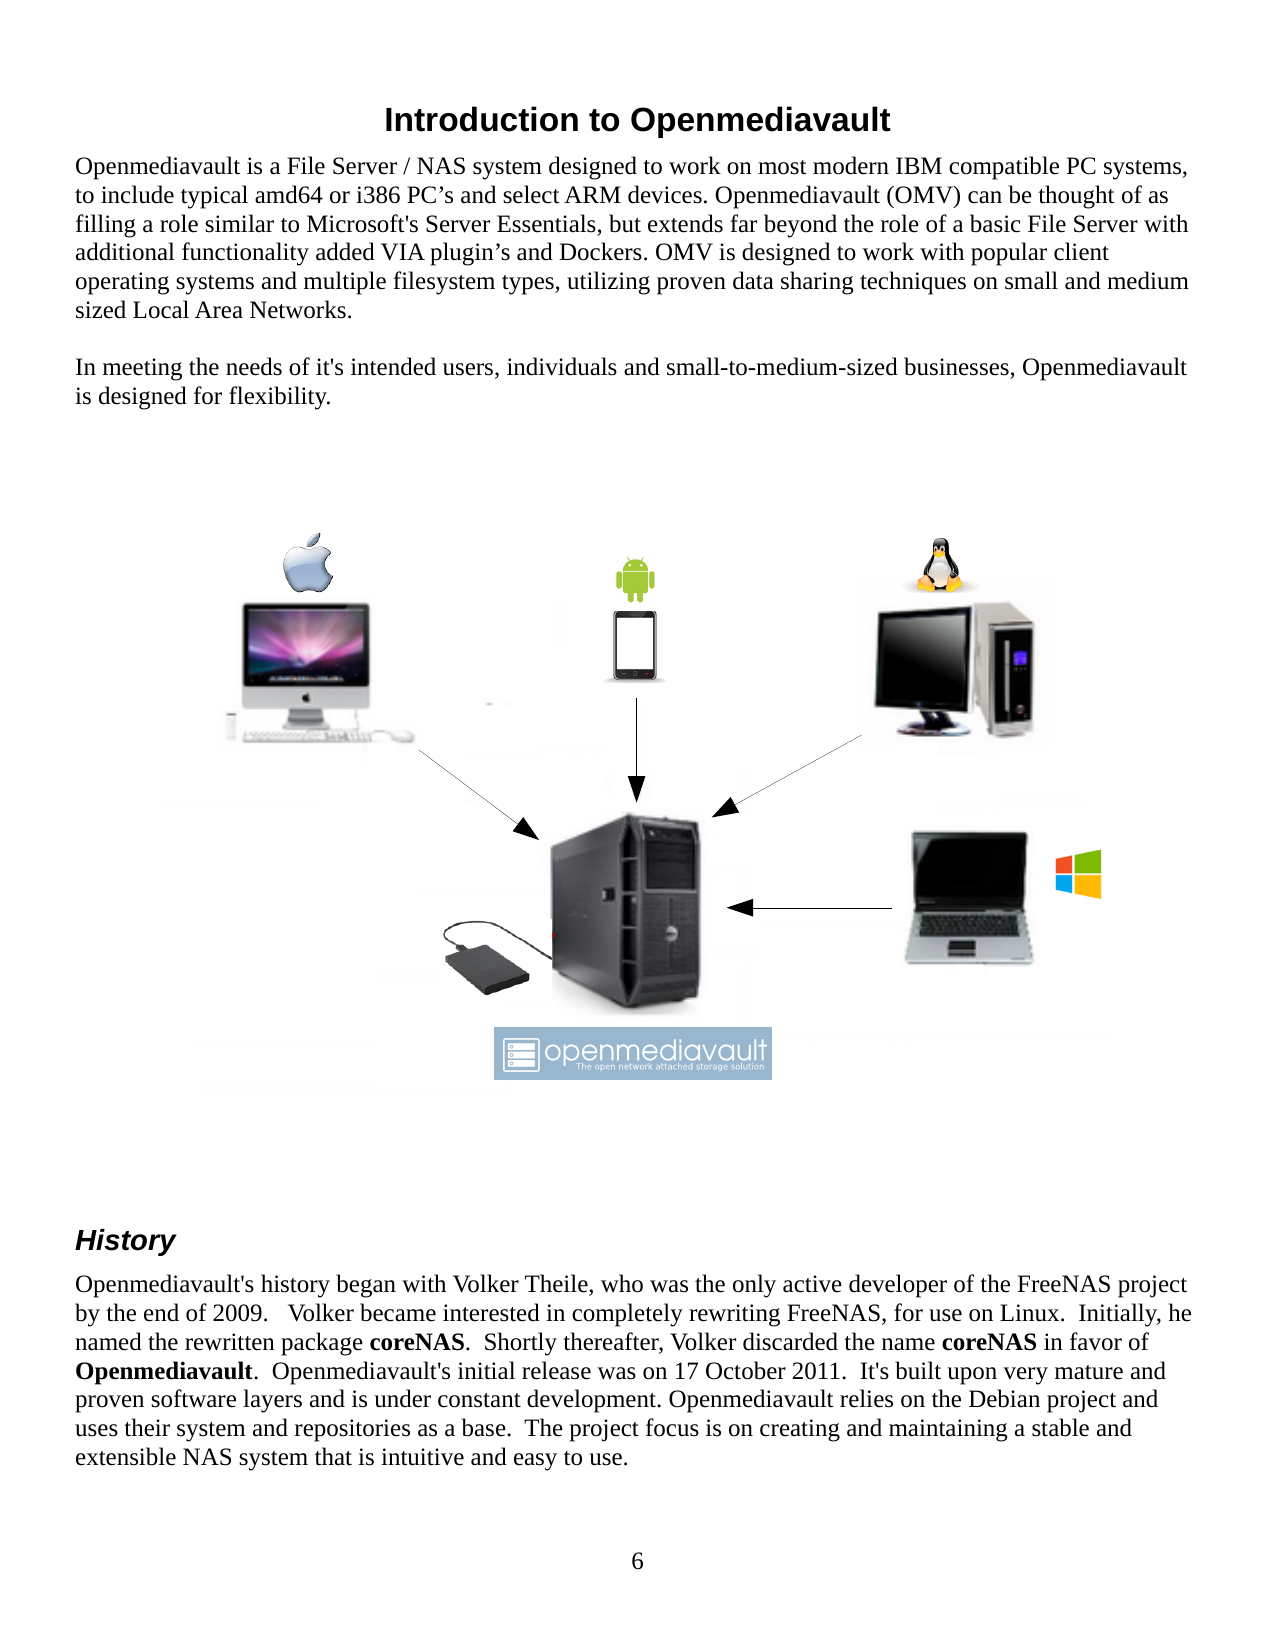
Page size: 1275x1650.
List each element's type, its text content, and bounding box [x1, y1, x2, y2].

text Openmediavault's history began with Volker Theile, who was the only active developer of the FreeNAS project by the end of 2009. Volker became interested in completely rewriting FreeNAS, for use on Linux. Initially, he named the rewritten package coreNAS. Shortly thereafter, Volker discarded the name coreNAS in favor of Openmediavault. Openmediavault's initial release was on 17 October 2011. It's built upon very mature and proven software layers and is under constant development. Openmediavault relies on the Debian project and uses their system and repositories as a base. The project focus is on creating and maintaining a stable and extensible NAS system that is intuitive and easy to use. [75, 1269, 1200, 1471]
subtitle History [75, 1223, 1200, 1257]
text Openmediavault is a File Server / NAS system designed to work on most modern IBM compatible PC systems, to include typical amd64 or i386 PC’s and select ARM devices. Openmediavault (OMV) can be thought of as filling a role similar to Microsoft's Server Essentials, but extends far beyond the role of a basic File Server with additional functionality added VIA plugin’s and Dockers. OMV is designed to work with popular client operating systems and multiple filesystem types, utilizing proven data sharing techniques on small and medium sized Local Area Networks. [75, 151, 1200, 324]
text In meeting the needs of it's intended users, individuals and small-to-medium-sized businesses, Openmediavault is designed for flexibility. [75, 352, 1200, 410]
subtitle Introduction to Openmediavault [75, 100, 1200, 139]
picture [155, 524, 1110, 1163]
